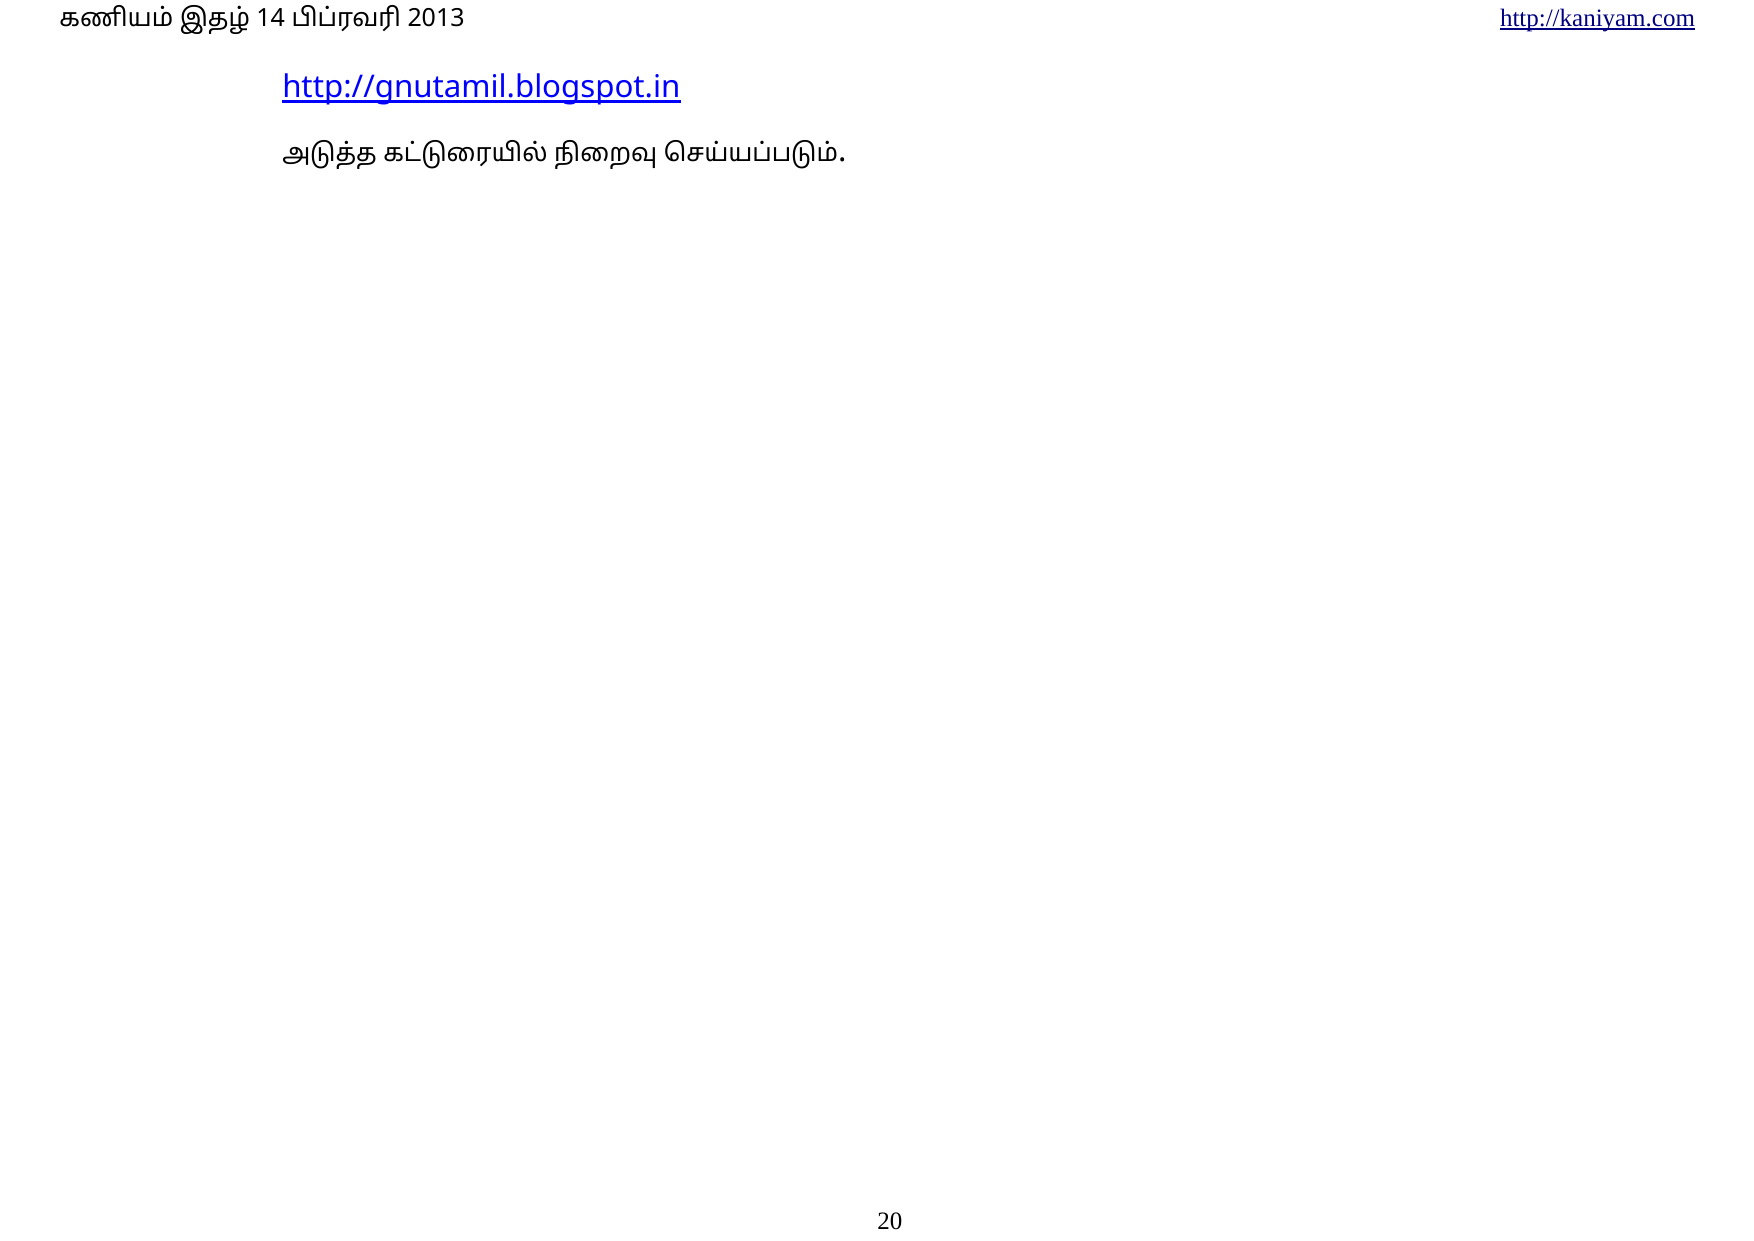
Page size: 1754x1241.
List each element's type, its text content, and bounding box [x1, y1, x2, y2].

text http://gnutamil.blogspot.in [207, 64, 1695, 107]
text அடுத்த கட்டுரையில் நிறைவு செய்யப்படும். [207, 128, 1695, 172]
